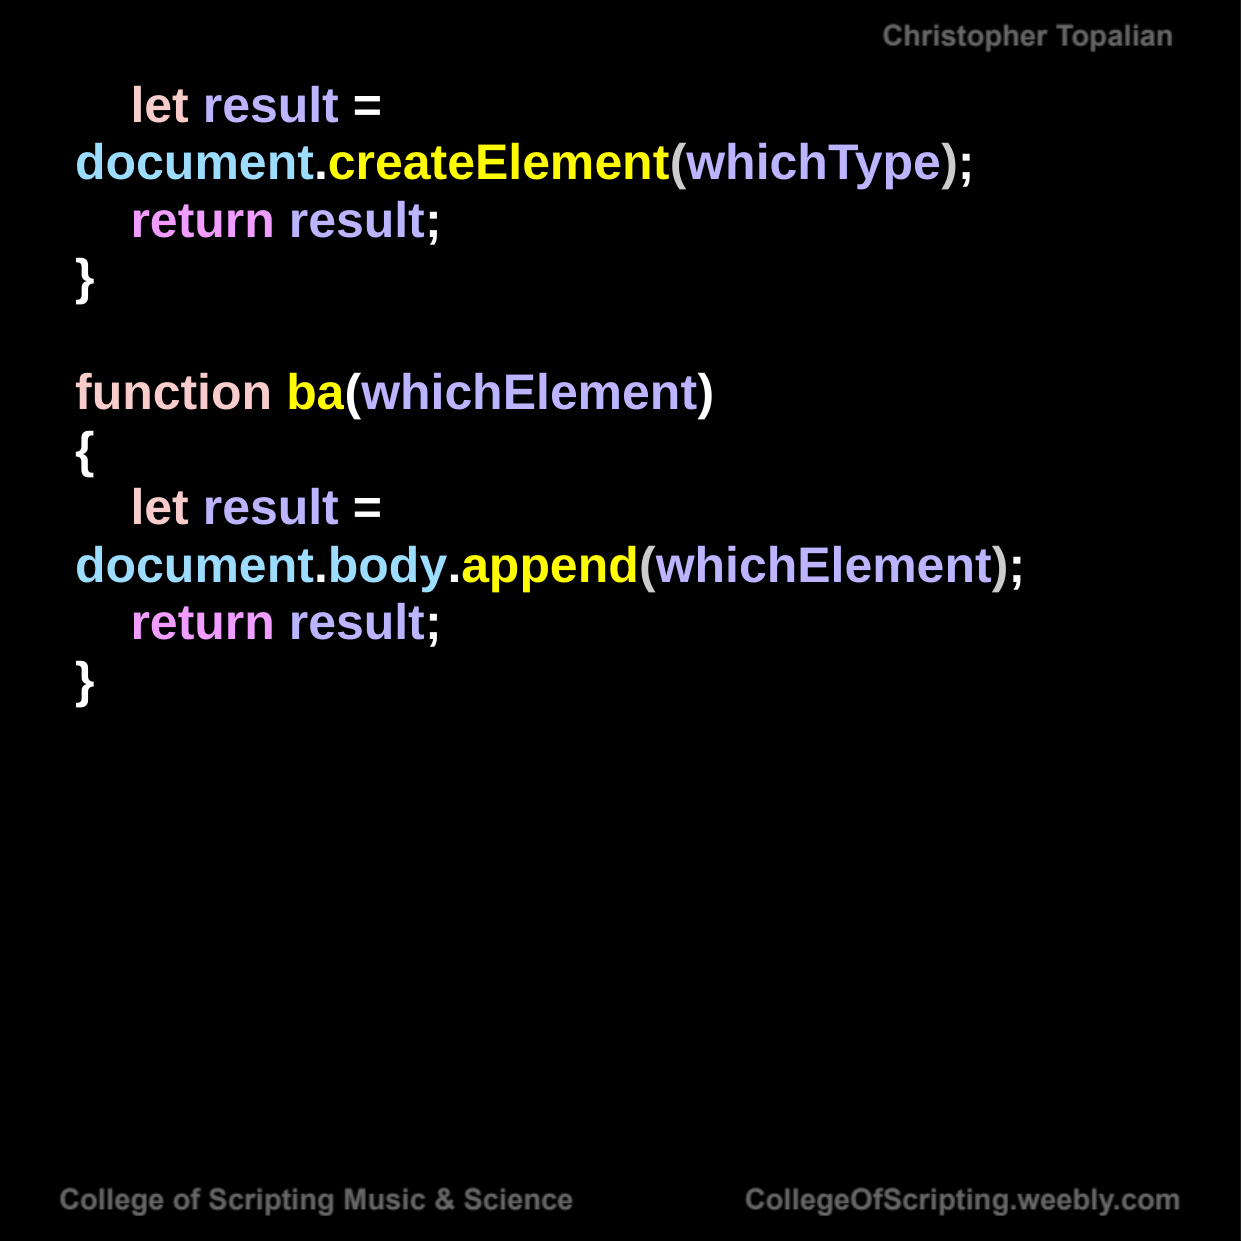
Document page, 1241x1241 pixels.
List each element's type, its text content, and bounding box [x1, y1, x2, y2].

text let result = document.createElement(whichType); [75, 75, 1166, 190]
text function ba(whichElement) [75, 362, 1166, 420]
text return result; [75, 190, 1166, 247]
text return result; [75, 592, 1166, 650]
text } [75, 650, 1166, 707]
text { [75, 420, 1166, 477]
text let result = document.body.append(whichElement); [75, 477, 1166, 592]
text } [75, 247, 1166, 305]
